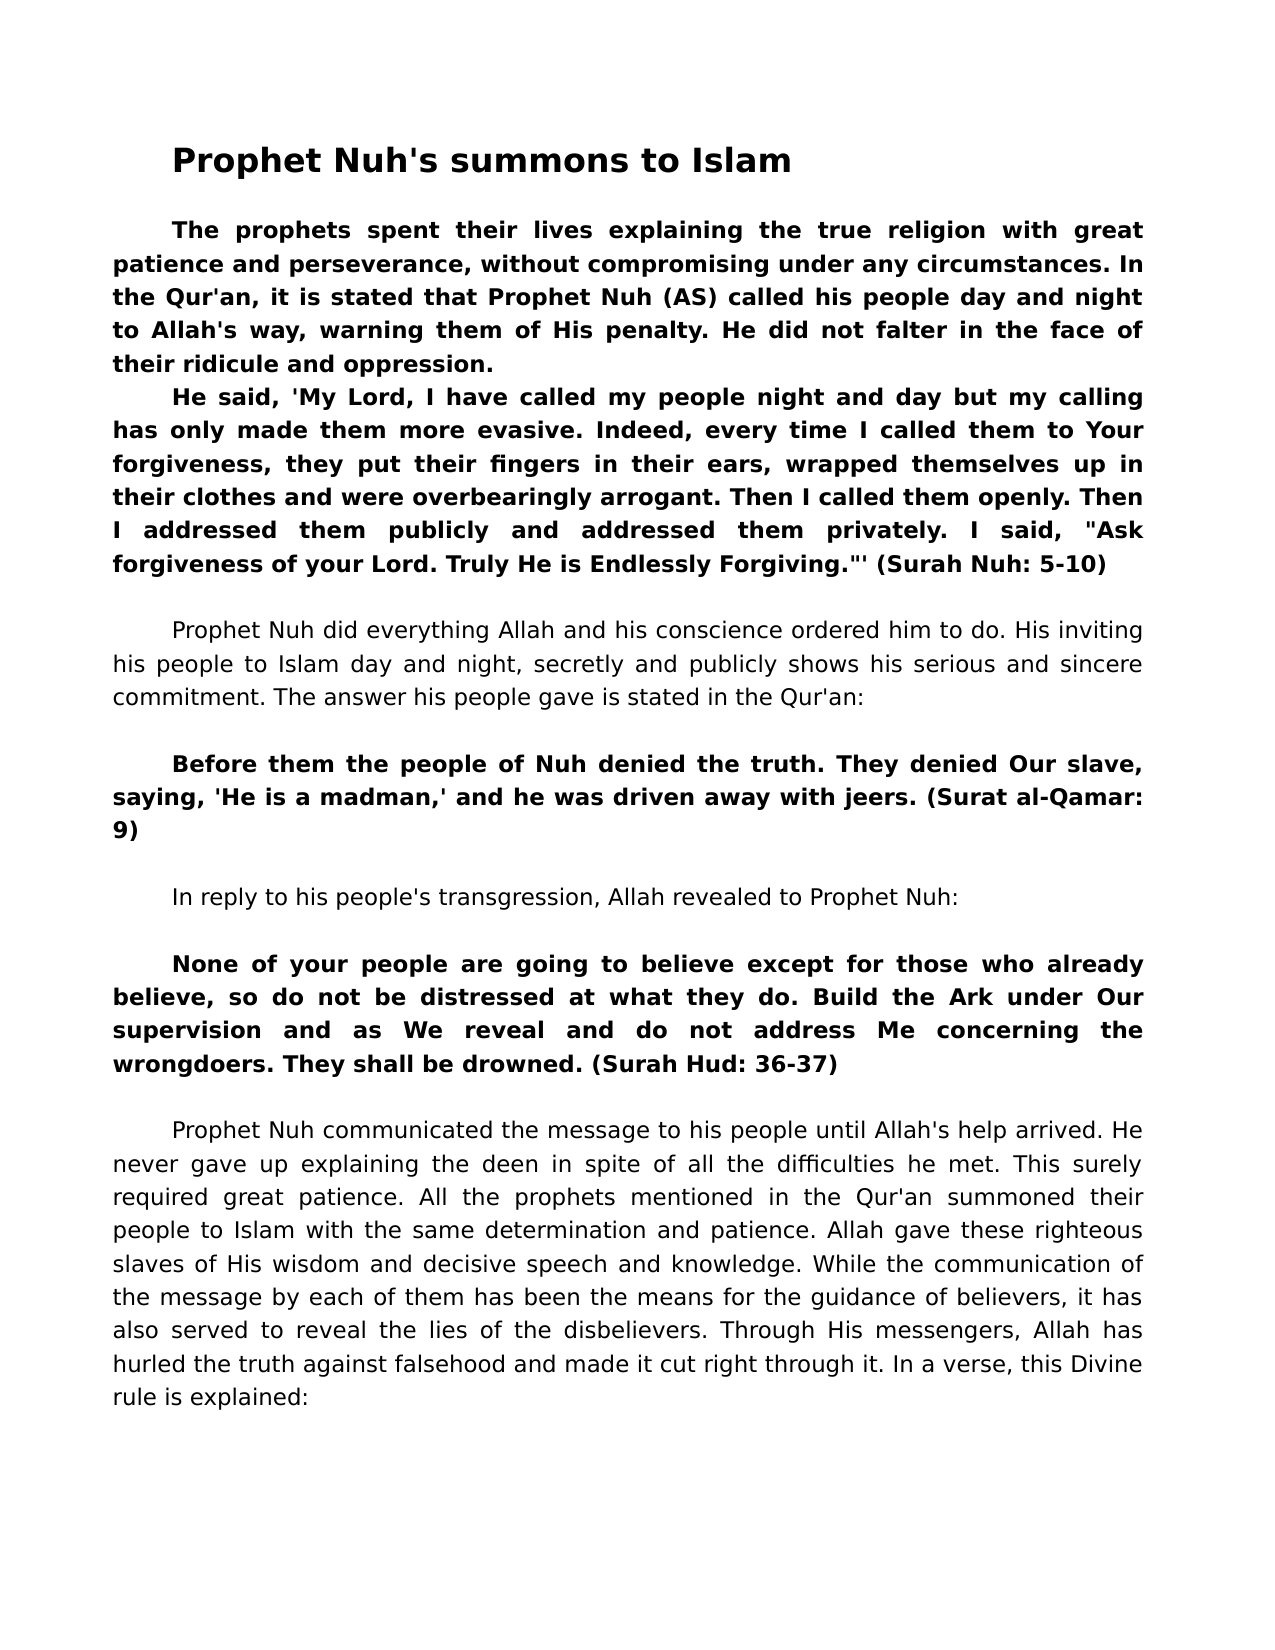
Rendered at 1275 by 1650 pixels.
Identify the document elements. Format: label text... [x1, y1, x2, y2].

text He said, 'My Lord, I have called my people night and day but my calling has only made them more evasive. Indeed, every time I called them to Your forgiveness, they put their fingers in their ears, wrapped themselves up in their clothes and were overbearingly arrogant. Then I called them openly. Then I addressed them publicly and addressed them privately. I said, "Ask forgiveness of your Lord. Truly He is Endlessly Forgiving."' (Surah Nuh: 5-10) [112, 379, 1145, 579]
text In reply to his people's transgression, Allah revealed to Prophet Nuh: [112, 879, 1145, 912]
text Before them the people of Nuh denied the truth. They denied Our slave, saying, 'He is a madman,' and he was driven away with jeers. (Surat al-Qamar: 9) [112, 746, 1145, 846]
text The prophets spent their lives explaining the true religion with great patience and perseverance, without compromising under any circumstances. In the Qur'an, it is stated that Prophet Nuh (AS) called his people day and night to Allah's way, warning them of His penalty. He did not falter in the face of their ridicule and oppression. [112, 212, 1145, 379]
text None of your people are going to believe except for those who already believe, so do not be distressed at what they do. Build the Ark under Our supervision and as We reveal and do not address Me concerning the wrongdoers. They shall be drowned. (Surah Hud: 36-37) [112, 946, 1145, 1079]
text Prophet Nuh's summons to Islam [112, 148, 1145, 179]
text Prophet Nuh communicated the message to his people until Allah's help arrived. He never gave up explaining the deen in spite of all the difficulties he met. This surely required great patience. All the prophets mentioned in the Qur'an summoned their people to Islam with the same determination and patience. Allah gave these righteous slaves of His wisdom and decisive speech and knowledge. While the communication of the message by each of them has been the means for the guidance of believers, it has also served to reveal the lies of the disbelievers. Through His messengers, Allah has hurled the truth against falsehood and made it cut right through it. In a verse, this Divine rule is explained: [112, 1112, 1145, 1412]
text Prophet Nuh did everything Allah and his conscience ordered him to do. His inviting his people to Islam day and night, secretly and publicly shows his serious and sincere commitment. The answer his people gave is stated in the Qur'an: [112, 612, 1145, 712]
